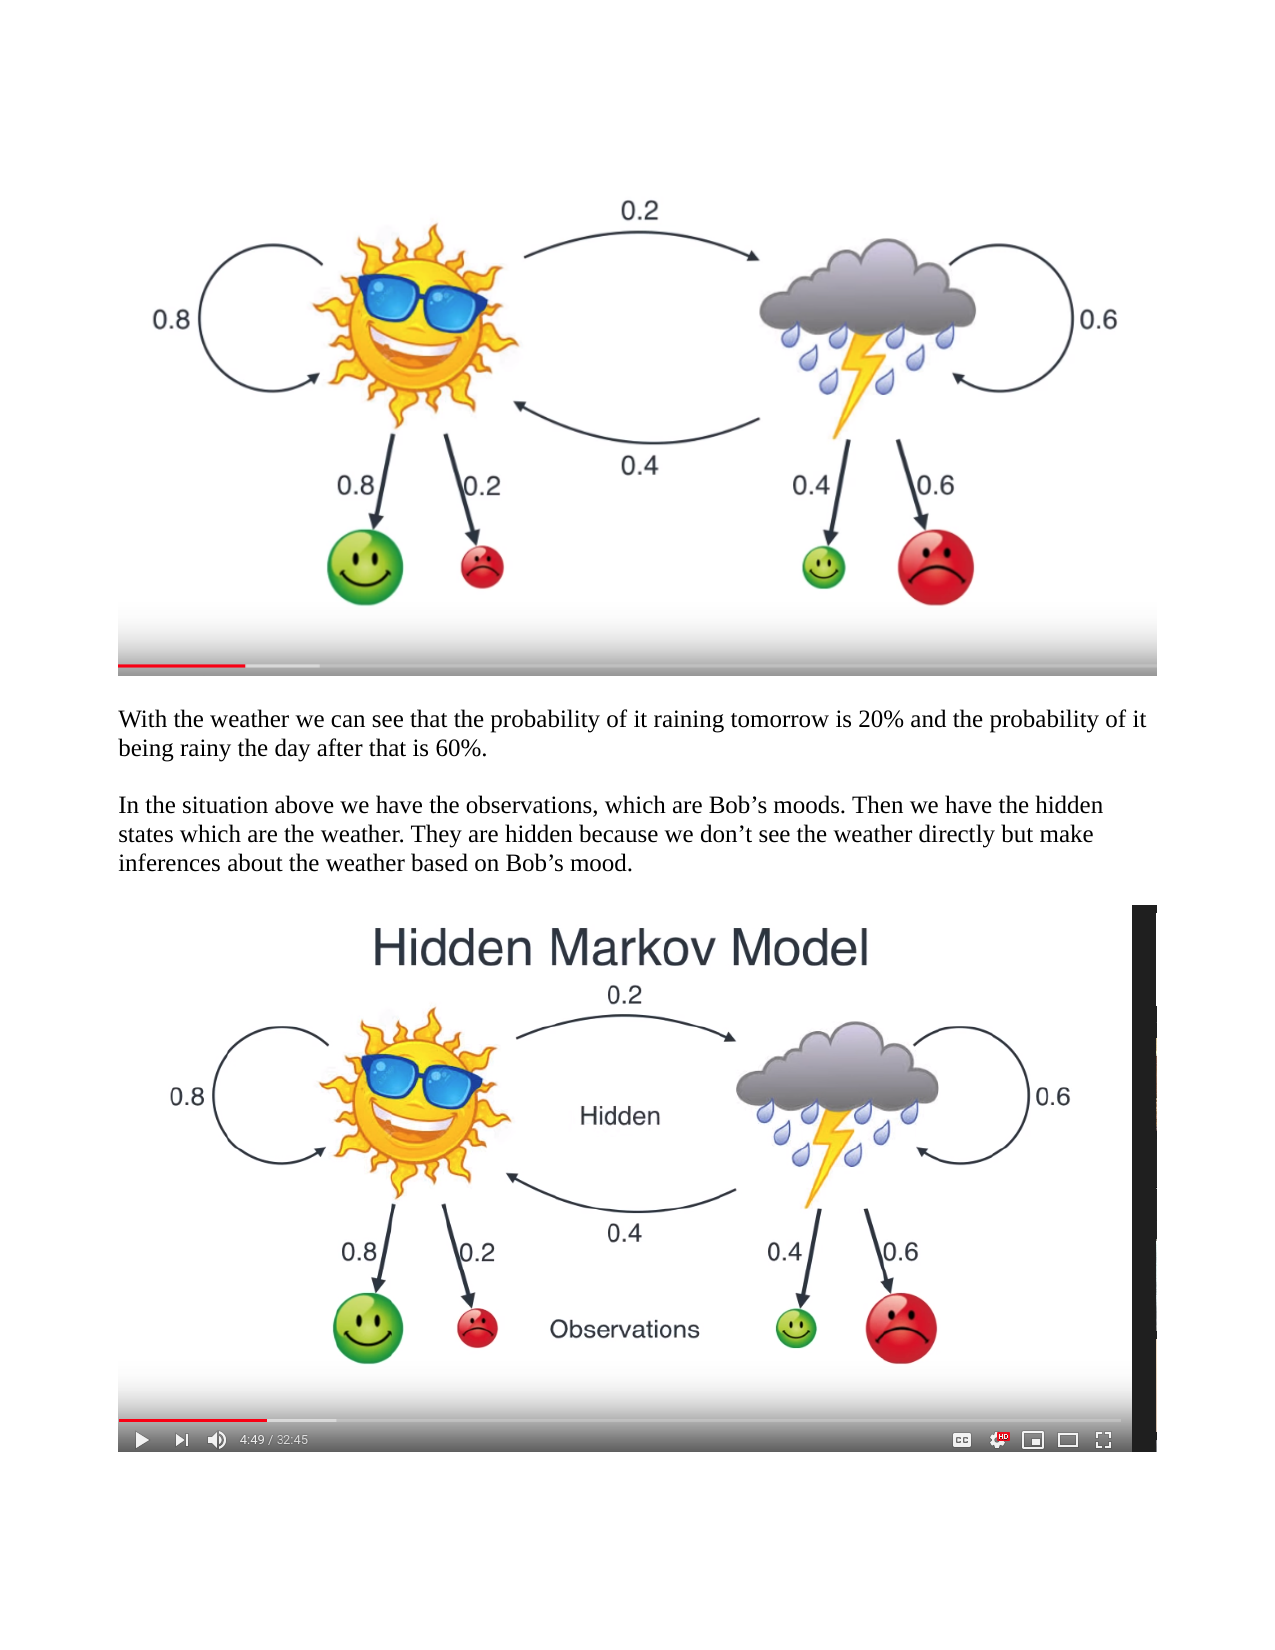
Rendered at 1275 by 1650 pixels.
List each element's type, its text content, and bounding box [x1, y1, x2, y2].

text In the situation above we have the observations, which are Bob’s moods. Then we have the hidden states which are the weather. They are hidden because we don’t see the weather directly but make inferences about the weather based on Bob’s mood. [118, 790, 1157, 877]
picture [118, 118, 1157, 676]
text With the weather we can see that the probability of it raining tomorrow is 20% and the probability of it being rainy the day after that is 60%. [118, 704, 1157, 762]
picture [118, 905, 1157, 1452]
